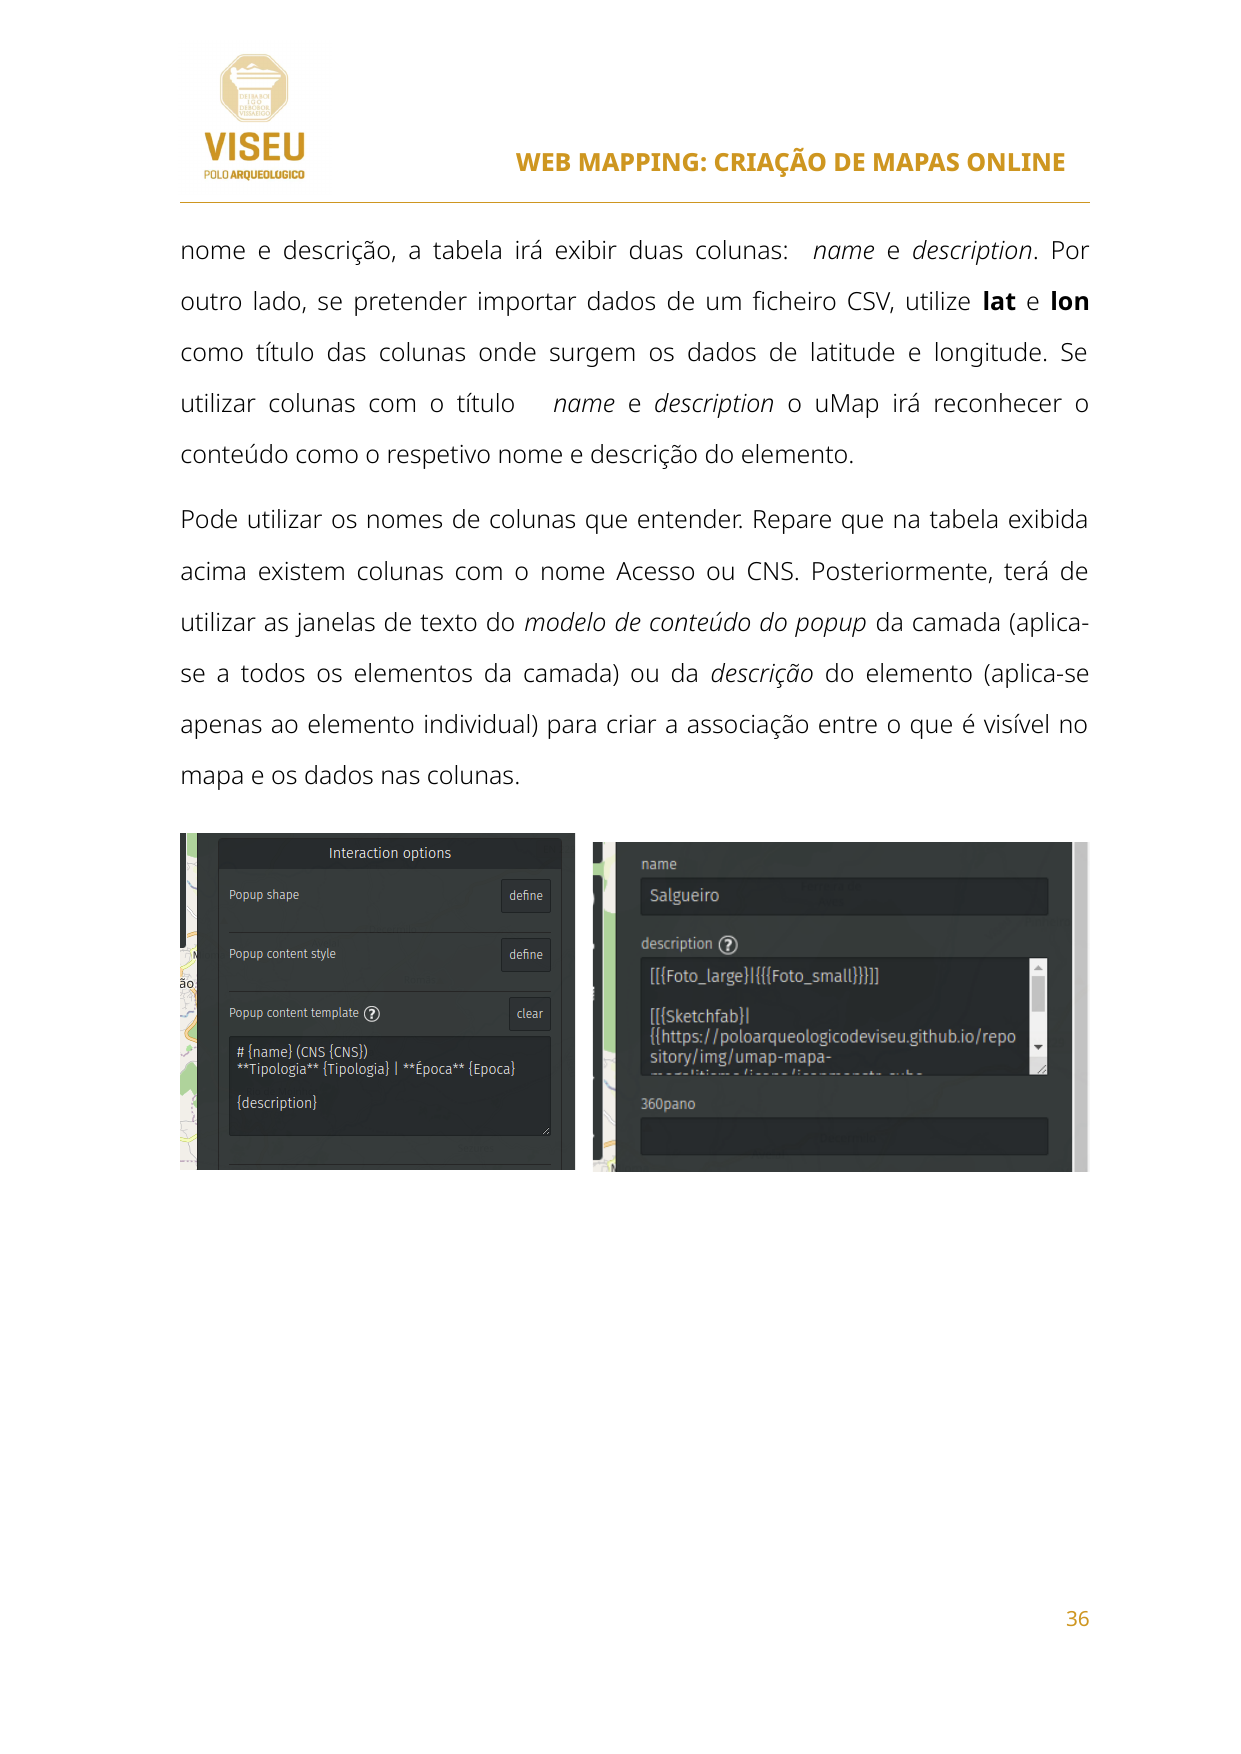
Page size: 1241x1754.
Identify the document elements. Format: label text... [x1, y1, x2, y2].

text nome e descrição, a tabela irá exibir duas colunas: name e description. Por outro lado, se pretender importar dados de um ficheiro CSV, utilize lat e lon como título das colunas onde surgem os dados de latitude e longitude. Se utilizar colunas com o título name e description o uMap irá reconhecer o conteúdo como o respetivo nome e descrição do elemento. [180, 232, 1090, 471]
picture [592, 842, 1090, 1172]
picture [180, 833, 576, 1170]
text Pode utilizar os nomes de colunas que entender. Repare que na tabela exibida acima existem colunas com o nome Acesso ou CNS. Posteriormente, terá de utilizar as janelas de texto do modelo de conteúdo do popup da camada (aplica-se a todos os elementos da camada) ou da descrição do elemento (aplica-se apenas ao elemento individual) para criar a associação entre o que é visível no mapa e os dados nas colunas. [180, 502, 1090, 791]
